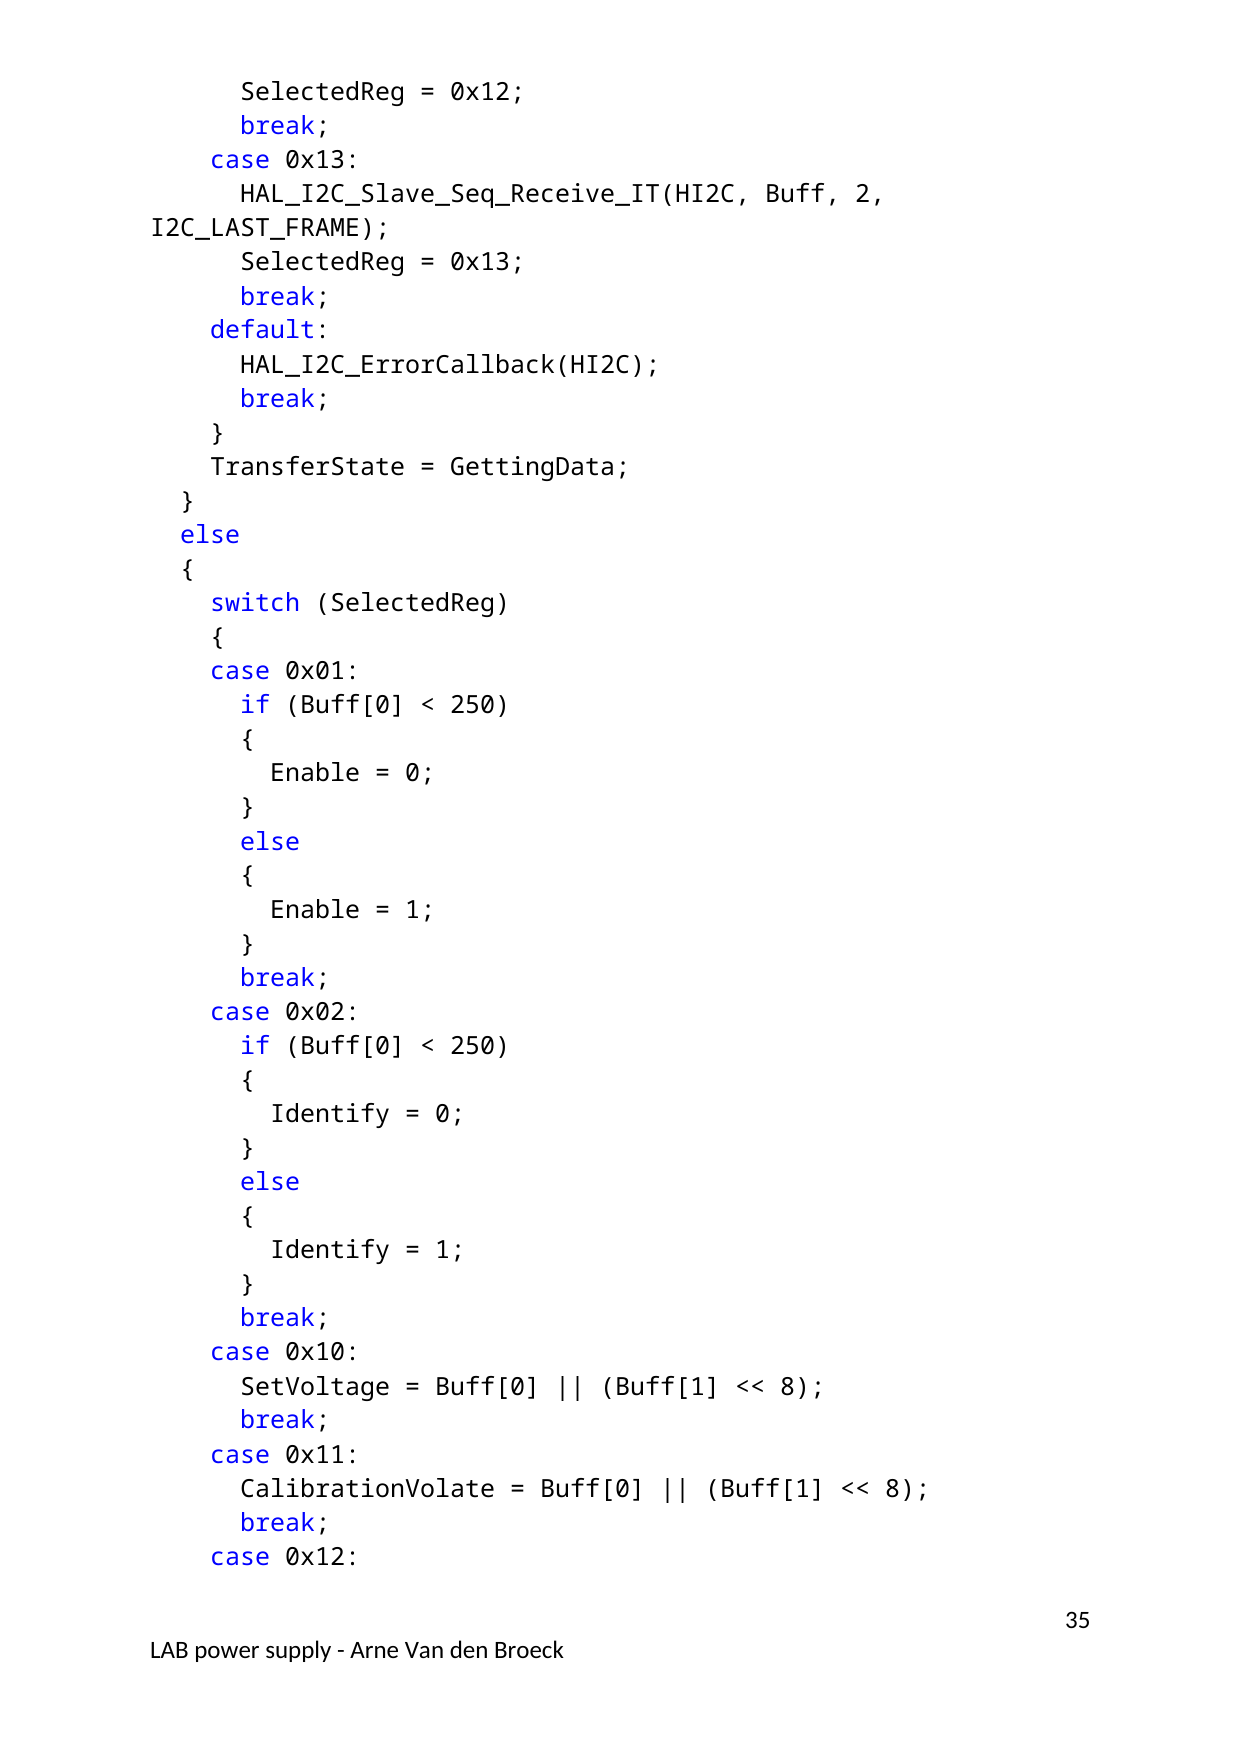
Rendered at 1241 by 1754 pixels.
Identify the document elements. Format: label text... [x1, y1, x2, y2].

text SelectedReg = 0x12; break; case 0x13: HAL_I2C_Slave_Seq_Receive_IT(HI2C, Buff, 2, I2C_LAST_FRAME); SelectedReg = 0x13; break; default: HAL_I2C_ErrorCallback(HI2C); break; } TransferState = GettingData; } else { switch (SelectedReg) { case 0x01: if (Buff[0] < 250) { Enable = 0; } else { Enable = 1; } break; case 0x02: if (Buff[0] < 250) { Identify = 0; } else { Identify = 1; } break; case 0x10: SetVoltage = Buff[0] || (Buff[1] << 8); break; case 0x11: CalibrationVolate = Buff[0] || (Buff[1] << 8); break; case 0x12: [150, 74, 1090, 1572]
